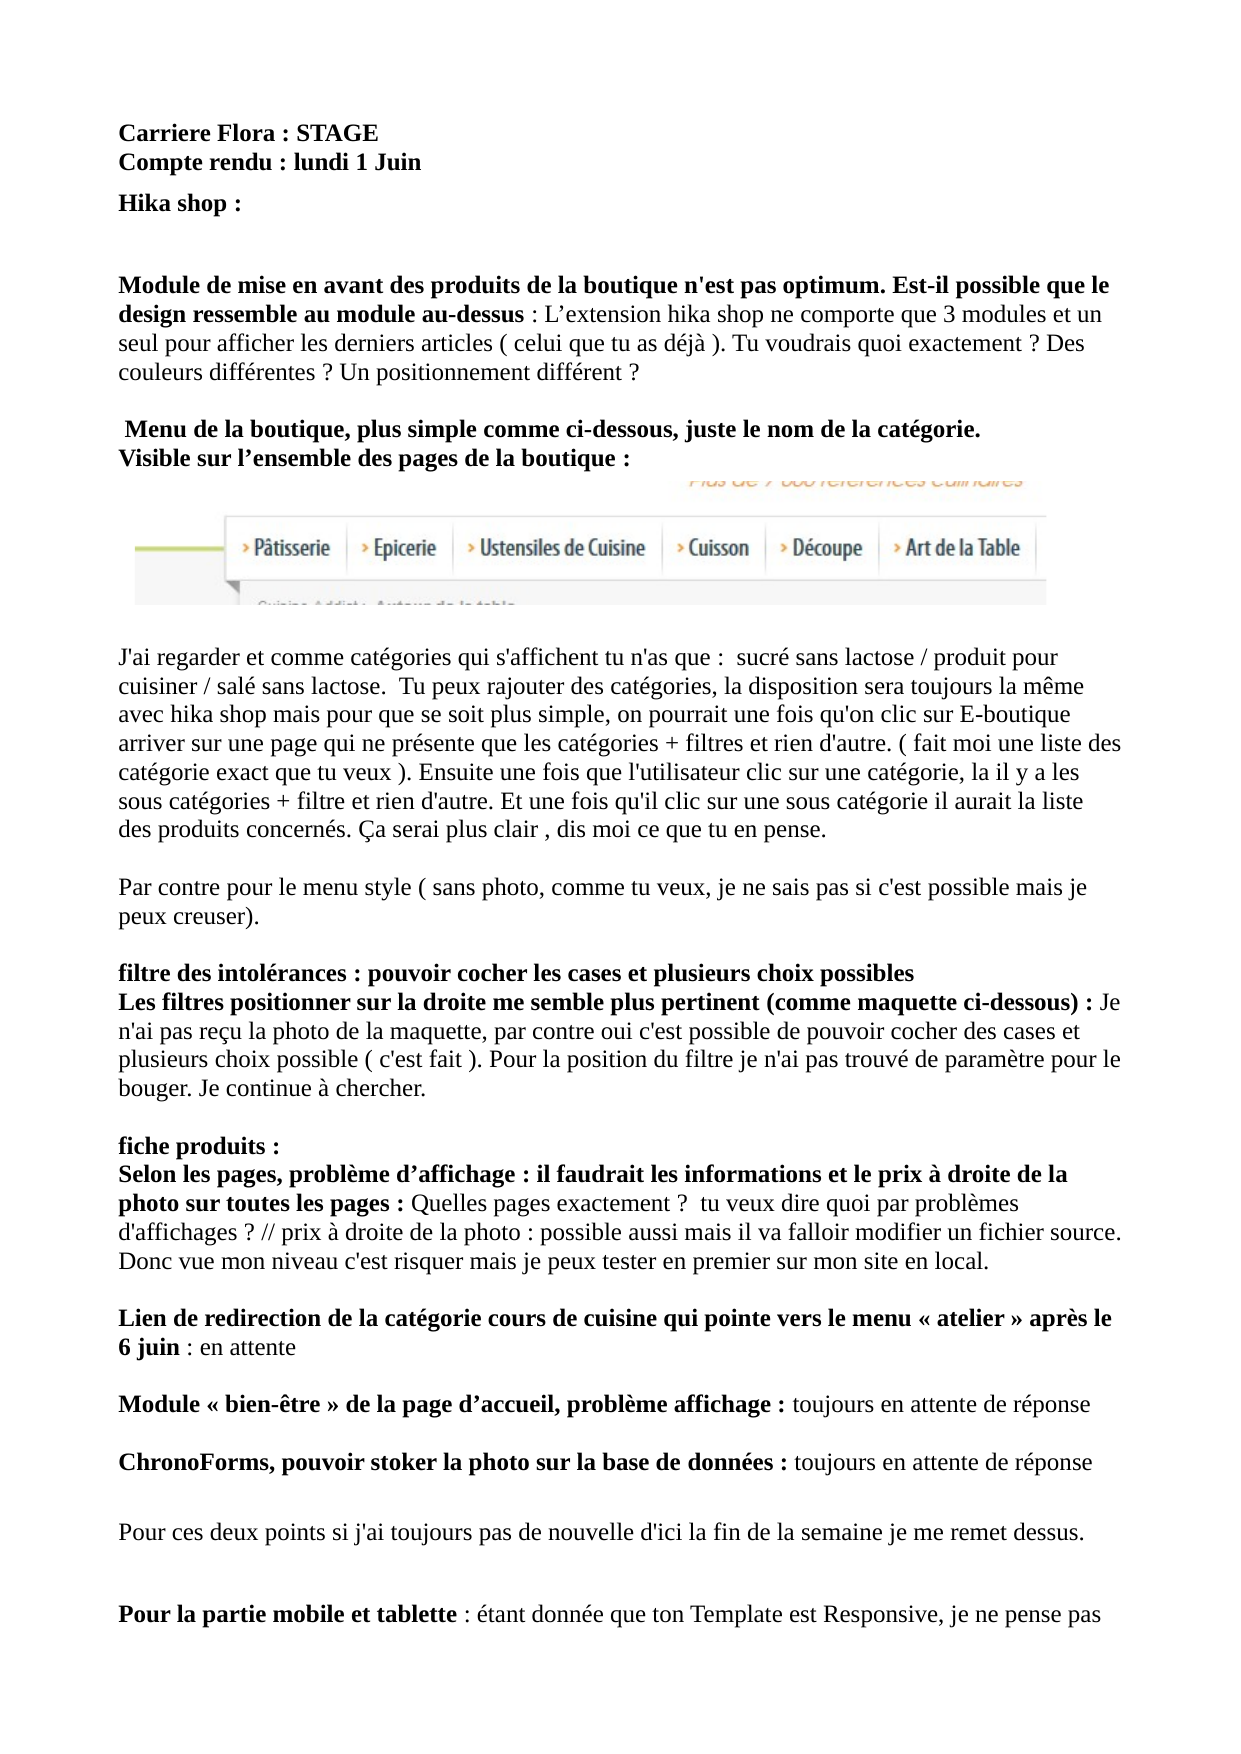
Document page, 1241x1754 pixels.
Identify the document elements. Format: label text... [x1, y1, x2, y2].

picture [134, 481, 1047, 605]
text Par contre pour le menu style ( sans photo, comme tu veux, je ne sais pas si c'est possible mais je peux creuser). [118, 872, 1122, 929]
text Module de mise en avant des produits de la boutique n'est pas optimum. Est-il possible que le design ressemble au module au-dessus : L’extension hika shop ne comporte que 3 modules et un seul pour afficher les derniers articles ( celui que tu as déjà ). Tu voudrais quoi exactement ? Des couleurs différentes ? Un positionnement différent ? [118, 271, 1122, 386]
text J'ai regarder et comme catégories qui s'affichent tu n'as que : sucré sans lactose / produit pour cuisiner / salé sans lactose. Tu peux rajouter des catégories, la disposition sera toujours la même avec hika shop mais pour que se soit plus simple, on pourrait une fois qu'on clic sur E-boutique arriver sur une page qui ne présente que les catégories + filtres et rien d'autre. ( fait moi une liste des catégorie exact que tu veux ). Ensuite une fois que l'utilisateur clic sur une catégorie, la il y a les sous catégories + filtre et rien d'autre. Et une fois qu'il clic sur une sous catégorie il aurait la liste des produits concernés. Ça serai plus clair , dis moi ce que tu en pense. [118, 642, 1122, 843]
text fiche produits : [118, 1131, 1122, 1159]
text Les filtres positionner sur la droite me semble plus pertinent (comme maquette ci-dessous) : Je n'ai pas reçu la photo de la maquette, par contre oui c'est possible de pouvoir cocher des cases et plusieurs choix possible ( c'est fait ). Pour la position du filtre je n'ai pas trouvé de paramètre pour le bouger. Je continue à chercher. [118, 987, 1122, 1102]
text Lien de redirection de la catégorie cours de cuisine qui pointe vers le menu « atelier » après le 6 juin : en attente Module « bien-être » de la page d’accueil, problème affichage : toujours en attente de réponse ChronoForms, pouvoir stoker la photo sur la base de données : toujours en attente de réponse [118, 1303, 1122, 1476]
text filtre des intolérances : pouvoir cocher les cases et plusieurs choix possibles [118, 958, 1122, 987]
text Pour la partie mobile et tablette : étant donnée que ton Template est Responsive, je ne pense pas [118, 1599, 1122, 1628]
text Menu de la boutique, plus simple comme ci-dessous, juste le nom de la catégorie. [118, 414, 1122, 443]
text Carriere Flora : STAGE Compte rendu : lundi 1 Juin [118, 118, 1122, 176]
text Visible sur l’ensemble des pages de la boutique : [118, 443, 1122, 472]
text Pour ces deux points si j'ai toujours pas de nouvelle d'ici la fin de la semaine je me remet dessus. [118, 1517, 1122, 1546]
text Hika shop : [118, 188, 1122, 217]
text Selon les pages, problème d’affichage : il faudrait les informations et le prix à droite de la photo sur toutes les pages : Quelles pages exactement ? tu veux dire quoi par problèmes d'affichages ? // prix à droite de la photo : possible aussi mais il va falloir modifier un fichier source. Donc vue mon niveau c'est risquer mais je peux tester en premier sur mon site en local. [118, 1159, 1122, 1274]
